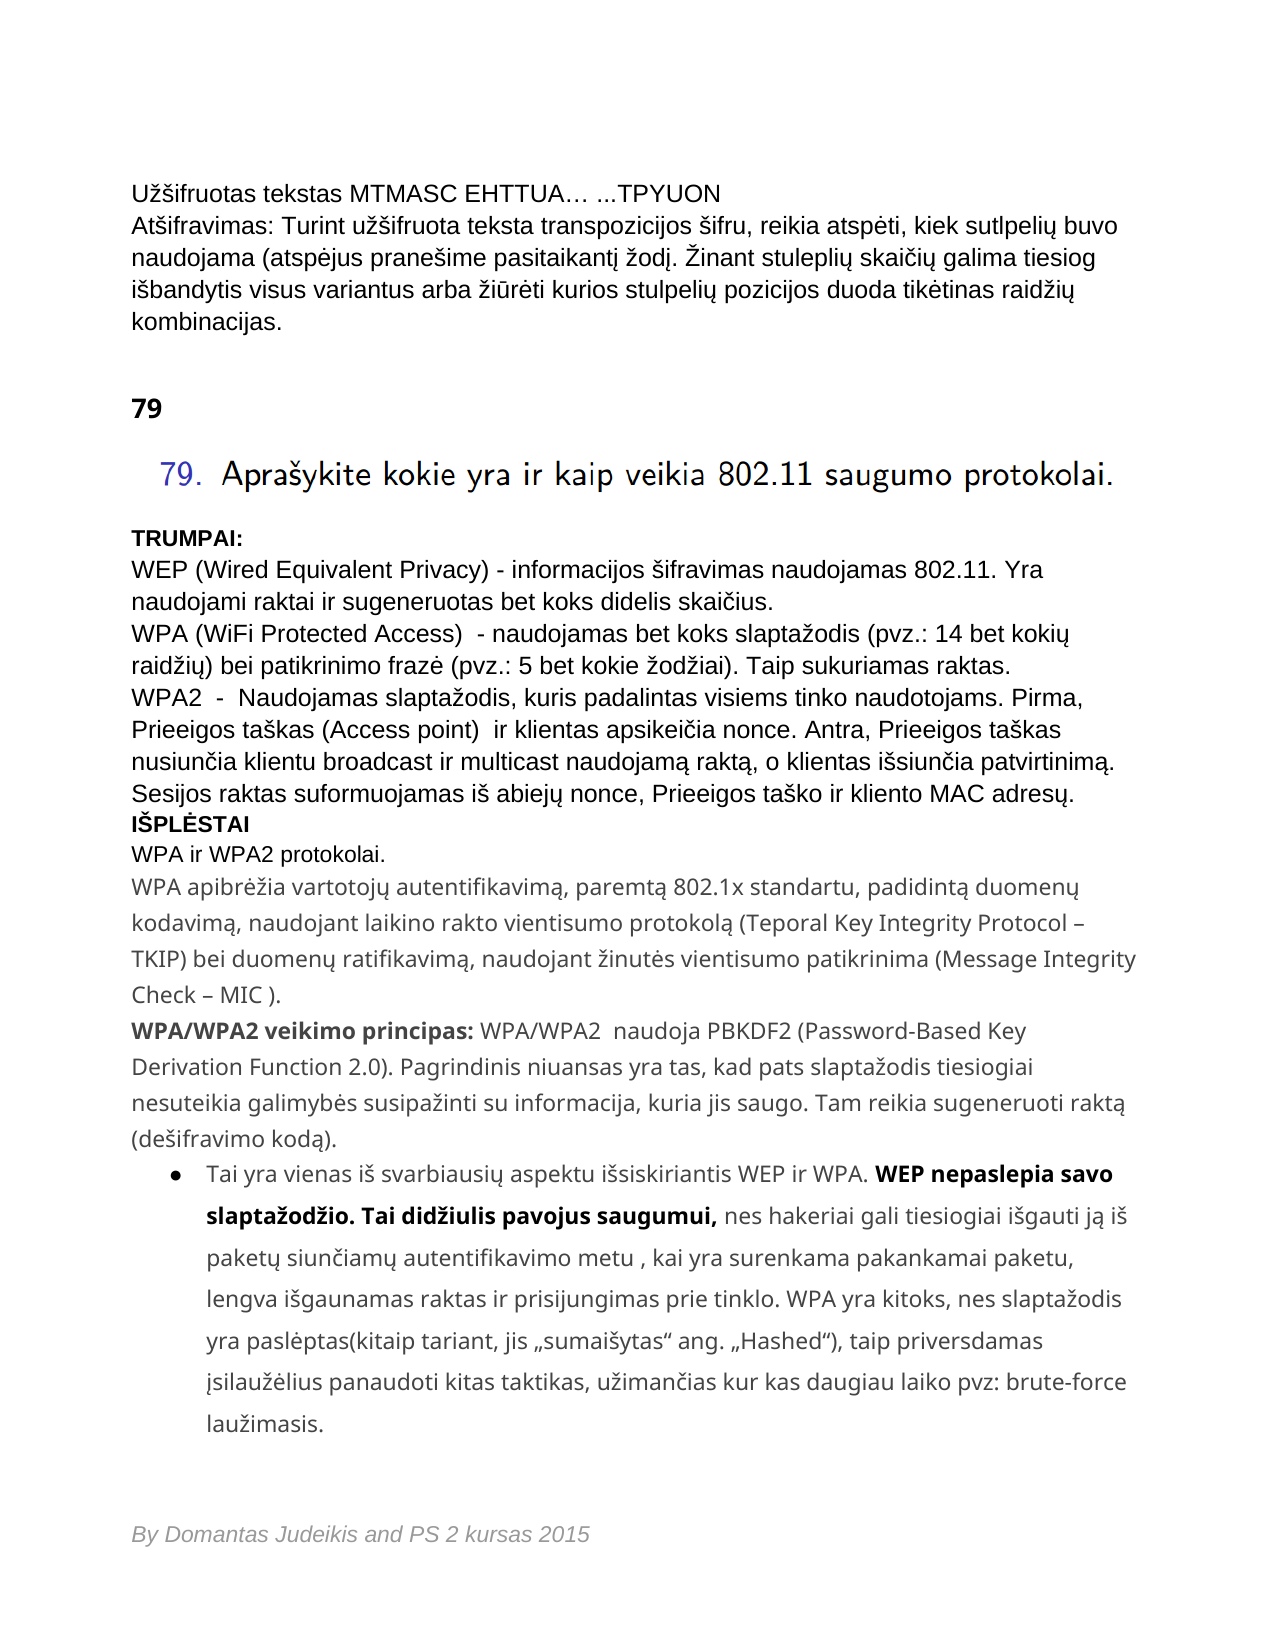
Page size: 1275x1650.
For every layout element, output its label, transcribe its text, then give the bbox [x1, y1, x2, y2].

text WPA apibrėžia vartotojų autentifikavimą, paremtą 802.1x standartu, padidintą duomenų kodavimą, naudojant laikino rakto vientisumo protokolą (Teporal Key Integrity Protocol – TKIP) bei duomenų ratifikavimą, naudojant žinutės vientisumo patikrinima (Message Integrity Check – MIC ). [131, 871, 1144, 1010]
picture [150, 451, 1125, 508]
text WPA2 - Naudojamas slaptažodis, kuris padalintas visiems tinko naudotojams. Pirma, Prieeigos taškas (Access point) ir klientas apsikeičia nonce. Antra, Prieeigos taškas nusiunčia klientu broadcast ir multicast naudojamą raktą, o klientas išsiunčia patvirtinimą. Sesijos raktas suformuojamas iš abiejų nonce, Prieeigos taško ir kliento MAC adresų. [131, 684, 1144, 808]
text WPA ir WPA2 protokolai. [131, 842, 1144, 867]
subtitle 79 [131, 390, 1144, 427]
text WPA/WPA2 veikimo principas: WPA/WPA2 naudoja PBKDF2 (Password-Based Key Derivation Function 2.0). Pagrindinis niuansas yra tas, kad pats slaptažodis tiesiogiai nesuteikia galimybės susipažinti su informacija, kuria jis saugo. Tam reikia sugeneruoti raktą (dešifravimo kodą). [131, 1015, 1144, 1154]
text Užšifruotas tekstas MTMASC EHTTUA… ...TPYUON [131, 179, 1144, 207]
text WEP (Wired Equivalent Privacy) - informacijos šifravimas naudojamas 802.11. Yra naudojami raktai ir sugeneruotas bet koks didelis skaičius. [131, 556, 1144, 616]
text IŠPLĖSTAI [131, 812, 1144, 838]
text WPA (WiFi Protected Access) - naudojamas bet koks slaptažodis (pvz.: 14 bet kokių raidžių) bei patikrinimo frazė (pvz.: 5 bet kokie žodžiai). Taip sukuriamas raktas. [131, 620, 1144, 680]
list Tai yra vienas iš svarbiausių aspektu išsiskiriantis WEP ir WPA. WEP nepaslepia savo slaptažodžio. Tai didžiulis pavojus saugumui, nes hakeriai gali tiesiogiai išgauti ją iš paketų siunčiamų autentifikavimo metu , kai yra surenkama pakankamai paketu, lengva išgaunamas raktas ir prisijungimas prie tinklo. WPA yra kitoks, nes slaptažodis yra paslėptas(kitaip tariant, jis „sumaišytas“ ang. „Hashed“), taip priversdamas įsilaužėlius panaudoti kitas taktikas, užimančias kur kas daugiau laiko pvz: brute-force laužimasis. [169, 1158, 1144, 1439]
text TRUMPAI: [131, 526, 1144, 552]
text Atšifravimas: Turint užšifruota teksta transpozicijos šifru, reikia atspėti, kiek sutlpelių buvo naudojama (atspėjus pranešime pasitaikantį žodį. Žinant stuleplių skaičių galima tiesiog išbandytis visus variantus arba žiūrėti kurios stulpelių pozicijos duoda tikėtinas raidžių kombinacijas. [131, 211, 1144, 336]
